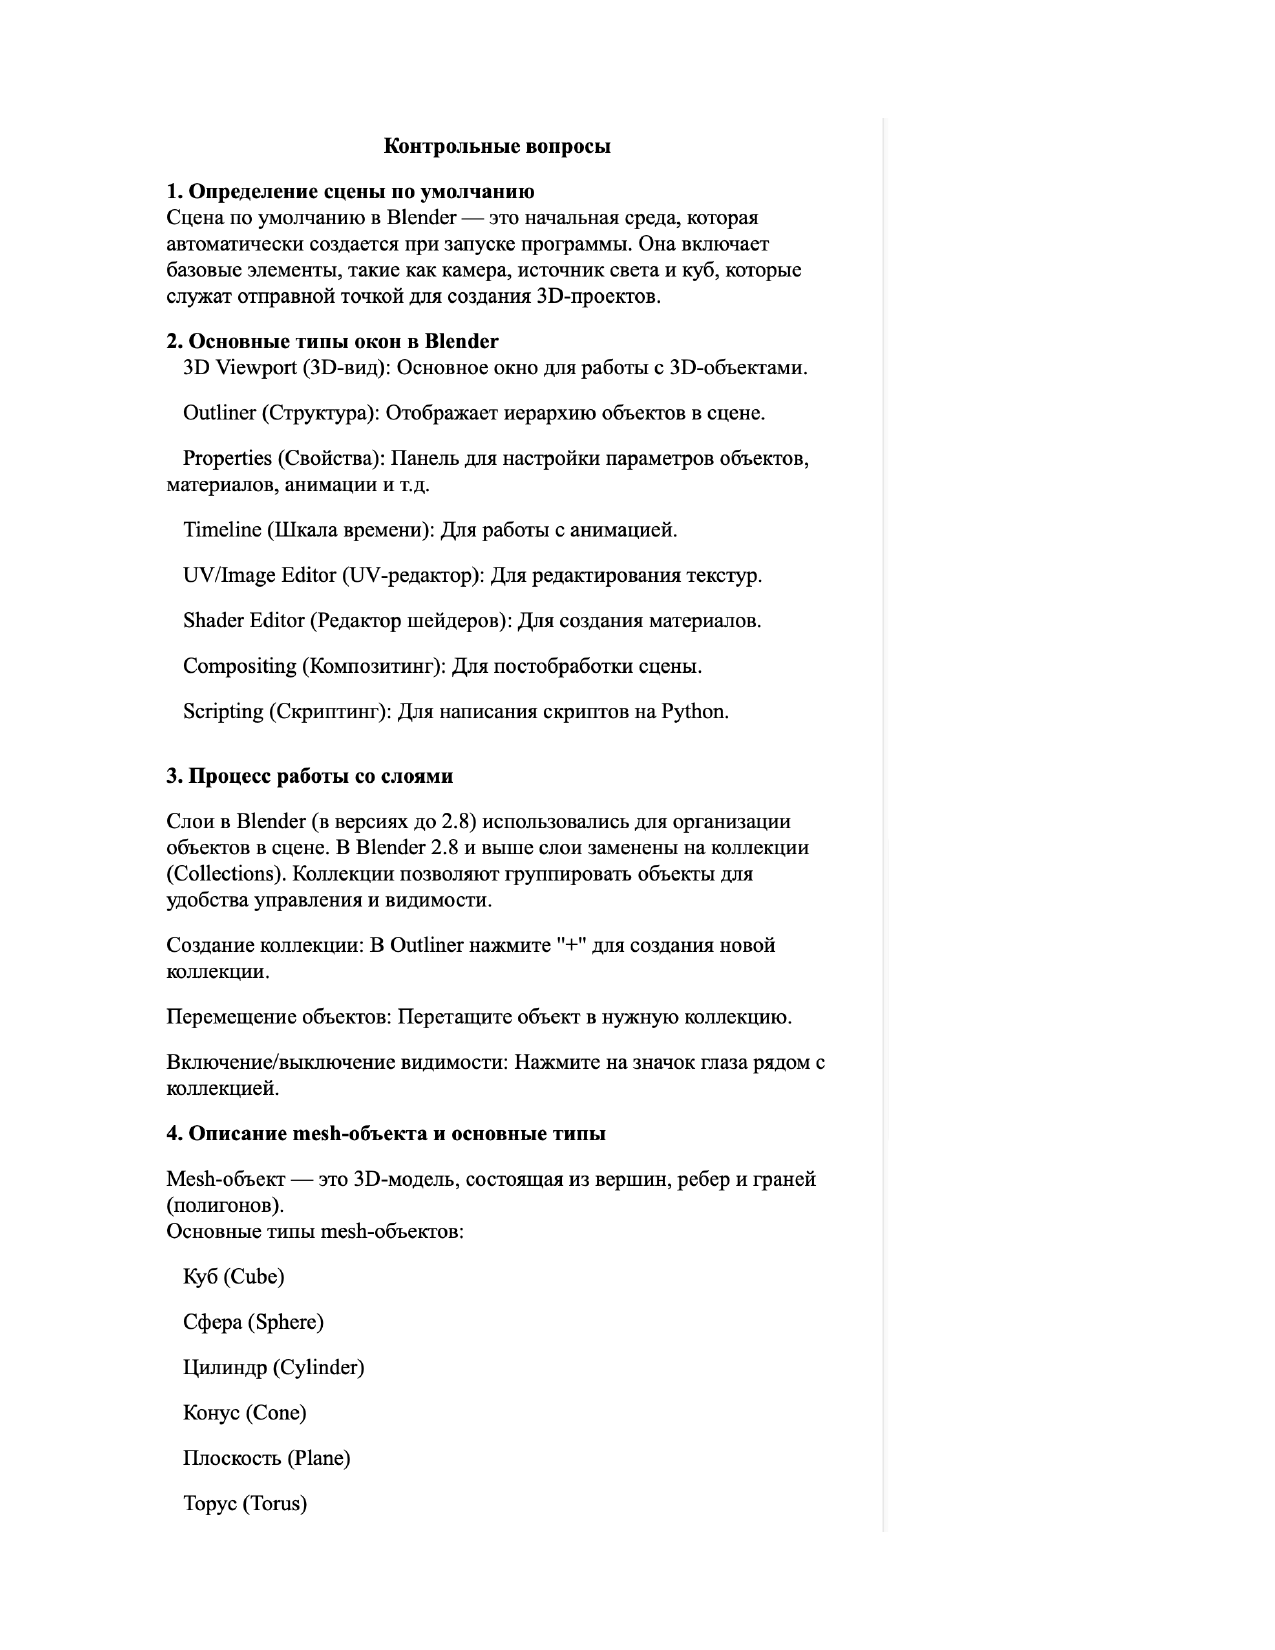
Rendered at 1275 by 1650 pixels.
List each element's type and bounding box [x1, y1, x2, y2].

picture [118, 118, 889, 1532]
